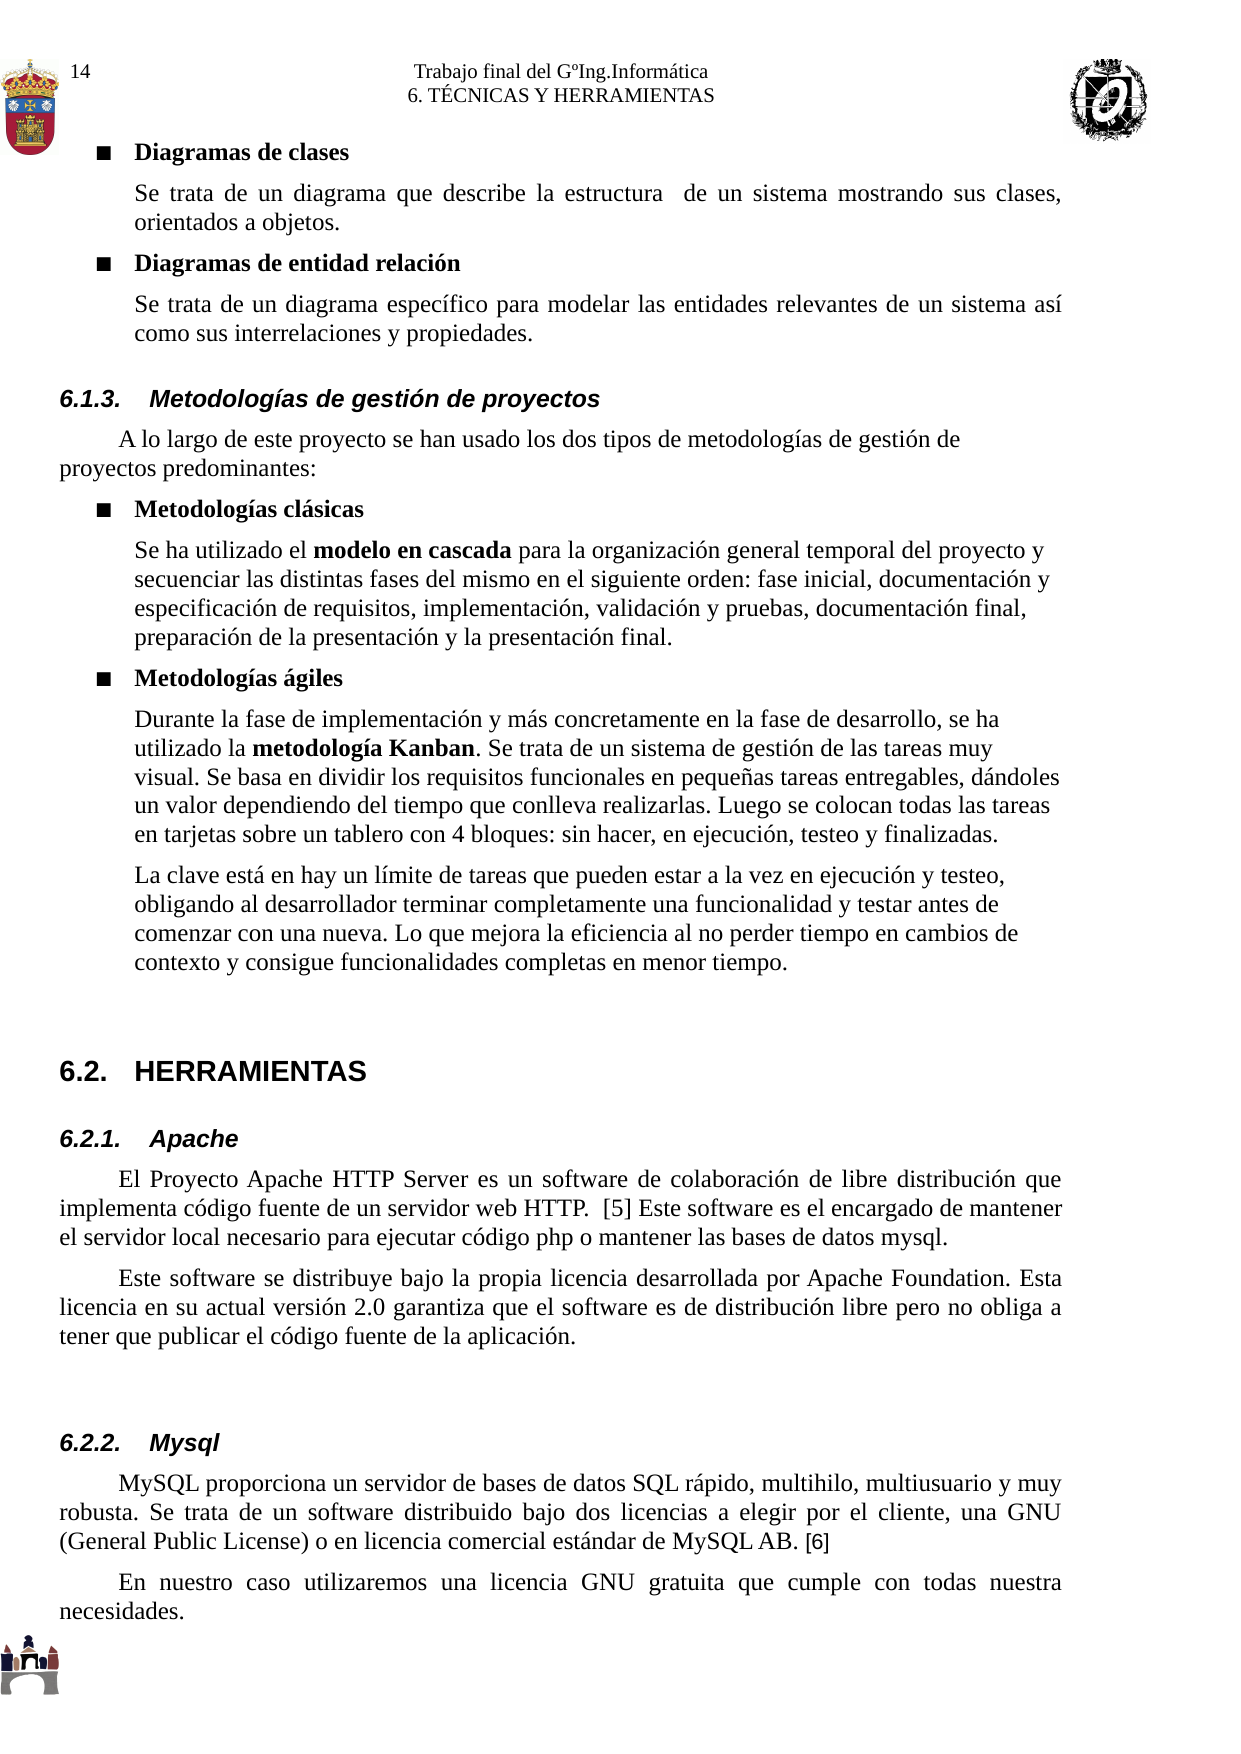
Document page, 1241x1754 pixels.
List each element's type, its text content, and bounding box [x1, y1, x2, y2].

picture [0, 59, 59, 155]
list Diagramas de clases [97, 137, 1063, 165]
picture [1063, 59, 1152, 144]
subtitle Metodologías de gestión de proyectos [59, 384, 1063, 412]
list Metodologías clásicas [97, 494, 1063, 523]
list Diagramas de entidad relación [97, 248, 1063, 277]
list Se trata de un diagrama que describe la estructura de un sistema mostrando sus clases, orientados a objetos. [97, 178, 1063, 235]
subtitle HERRAMIENTAS [59, 1054, 1063, 1088]
list Se ha utilizado el modelo en cascada para la organización general temporal del proyecto y secuenciar las distintas fases del mismo en el siguiente orden: fase inicial, documentación y especificación de requisitos, implementación, validación y pruebas, documentación final, preparación de la presentación y la presentación final. [97, 536, 1063, 651]
subtitle Mysql [59, 1428, 1063, 1457]
text En nuestro caso utilizaremos una licencia GNU gratuita que cumple con todas nuestra necesidades. [59, 1567, 1063, 1624]
list La clave está en hay un límite de tareas que pueden estar a la vez en ejecución y testeo, obligando al desarrollador terminar completamente una funcionalidad y testar antes de comenzar con una nueva. Lo que mejora la eficiencia al no perder tiempo en cambios de contexto y consigue funcionalidades completas en menor tiempo. [97, 861, 1063, 976]
list Se trata de un diagrama específico para modelar las entidades relevantes de un sistema así como sus interrelaciones y propiedades. [97, 289, 1063, 347]
picture [0, 1634, 59, 1695]
list Metodologías ágiles [97, 663, 1063, 692]
text A lo largo de este proyecto se han usado los dos tipos de metodologías de gestión de proyectos predominantes: [59, 424, 1063, 482]
text Este software se distribuye bajo la propia licencia desarrollada por Apache Foundation. Esta licencia en su actual versión 2.0 garantiza que el software es de distribución libre pero no obliga a tener que publicar el código fuente de la aplicación. [59, 1263, 1063, 1349]
list Durante la fase de implementación y más concretamente en la fase de desarrollo, se ha utilizado la metodología Kanban. Se trata de un sistema de gestión de las tareas muy visual. Se basa en dividir los requisitos funcionales en pequeñas tareas entregables, dándoles un valor dependiendo del tiempo que conlleva realizarlas. Luego se colocan todas las tareas en tarjetas sobre un tablero con 4 bloques: sin hacer, en ejecución, testeo y finalizadas. [97, 704, 1063, 848]
text MySQL proporciona un servidor de bases de datos SQL rápido, multihilo, multiusuario y muy robusta. Se trata de un software distribuido bajo dos licencias a elegir por el cliente, una GNU (General Public License) o en licencia comercial estándar de MySQL AB. [6] [59, 1468, 1063, 1554]
text El Proyecto Apache HTTP Server es un software de colaboración de libre distribución que implementa código fuente de un servidor web HTTP. [5] Este software es el encargado de mantener el servidor local necesario para ejecutar código php o mantener las bases de datos mysql. [59, 1164, 1063, 1251]
subtitle Apache [59, 1124, 1063, 1153]
